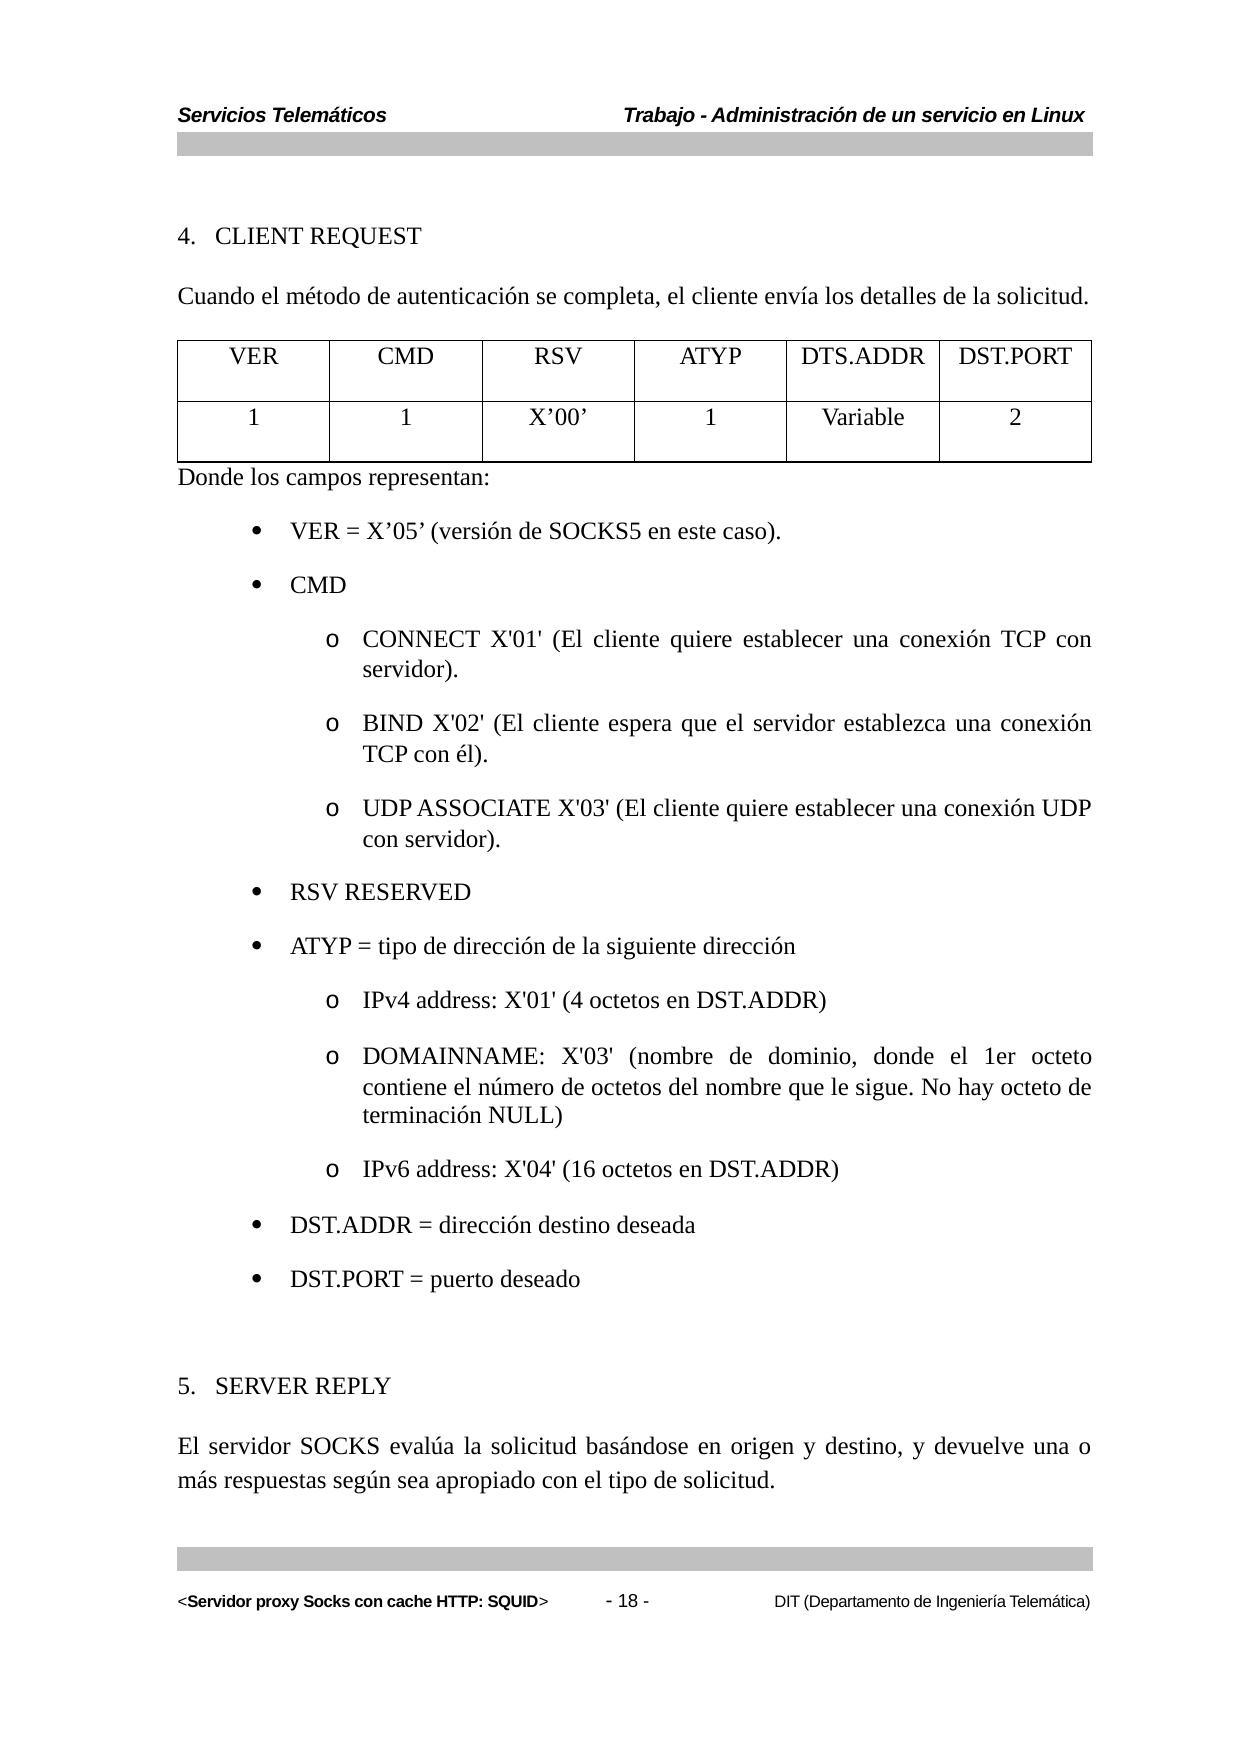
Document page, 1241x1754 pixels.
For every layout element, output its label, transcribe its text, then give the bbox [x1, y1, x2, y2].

list VER = X’05’ (versión de SOCKS5 en este caso). [252, 516, 1093, 545]
table_header VER [178, 341, 329, 401]
text Cuando el método de autenticación se completa, el cliente envía los detalles de la solicitud. [177, 281, 1093, 310]
list CONNECT X'01' (El cliente quiere establecer una conexión TCP con servidor). [325, 624, 1093, 683]
table_header CMD [330, 341, 482, 401]
table_header DTS.ADDR [787, 341, 939, 401]
list DST.ADDR = dirección destino deseada [252, 1210, 1093, 1239]
table_header DST.PORT [940, 341, 1091, 401]
list ATYP = tipo de dirección de la siguiente dirección [252, 931, 1093, 960]
list CLIENT REQUEST [177, 221, 1093, 250]
text El servidor SOCKS evalúa la solicitud basándose en origen y destino, y devuelve una o más respuestas según sea apropiado con el tipo de solicitud. [177, 1431, 1093, 1494]
list IPv6 address: X'04' (16 octetos en DST.ADDR) [325, 1154, 1093, 1185]
list CMD [252, 570, 1093, 599]
table_cell 1 [330, 402, 482, 461]
list UDP ASSOCIATE X'03' (El cliente quiere establecer una conexión UDP con servidor). [325, 793, 1093, 852]
list BIND X'02' (El cliente espera que el servidor establezca una conexión TCP con él). [325, 708, 1093, 768]
list SERVER REPLY [177, 1371, 1093, 1400]
list RSV RESERVED [252, 877, 1093, 906]
list DST.PORT = puerto deseado [252, 1264, 1093, 1292]
table_cell 1 [178, 402, 329, 461]
table_header ATYP [635, 341, 786, 401]
table_cell Variable [787, 402, 939, 461]
list DOMAINNAME: X'03' (nombre de dominio, donde el 1er octeto contiene el número de octetos del nombre que le sigue. No hay octeto de terminación NULL) [325, 1041, 1093, 1129]
text Donde los campos representan: [177, 462, 1093, 491]
table_cell X’00’ [483, 402, 634, 461]
table_header RSV [483, 341, 634, 401]
list IPv4 address: X'01' (4 octetos en DST.ADDR) [325, 985, 1093, 1016]
table_cell 1 [635, 402, 786, 461]
table_cell 2 [940, 402, 1091, 461]
